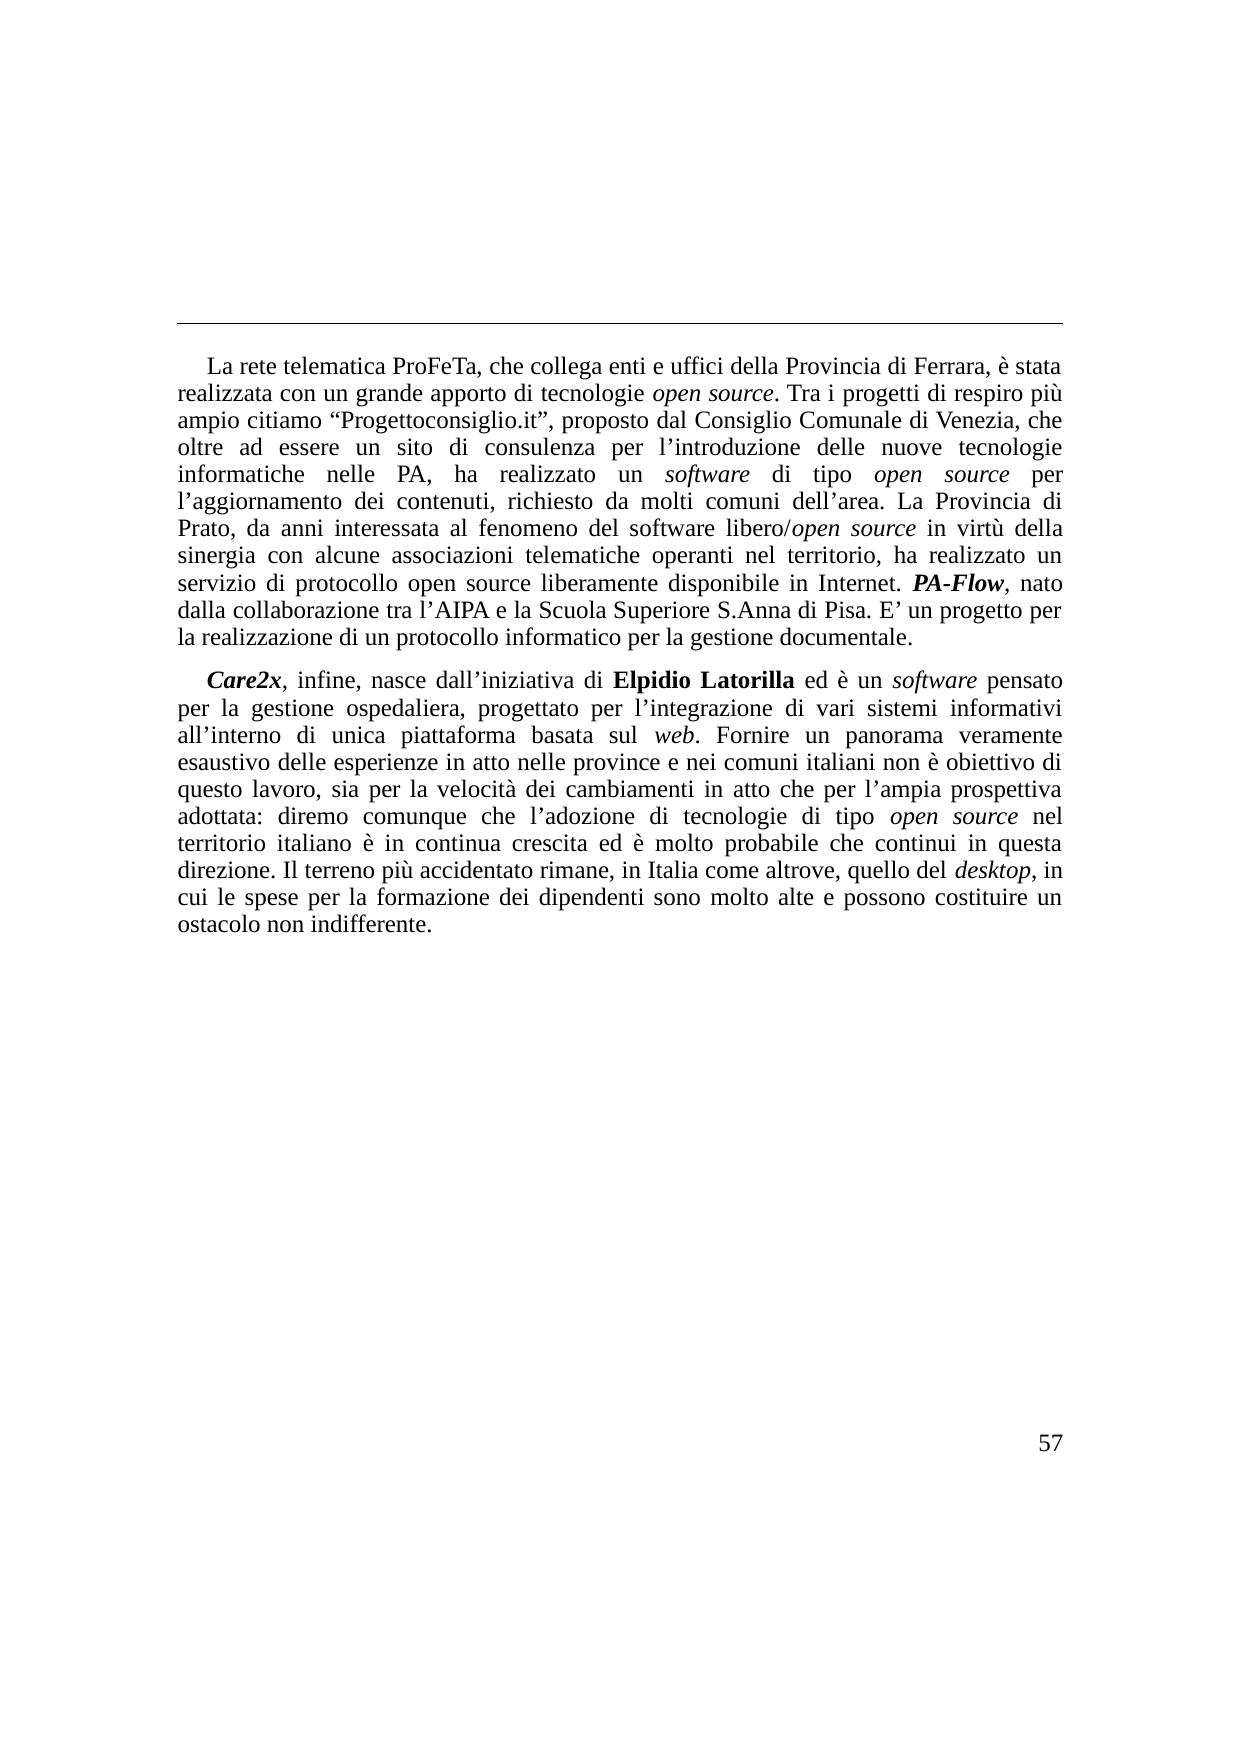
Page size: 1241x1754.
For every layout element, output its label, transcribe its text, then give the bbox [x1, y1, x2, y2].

text Care2x, infine, nasce dall’iniziativa di Elpidio Latorilla ed è un software pensato per la gestione ospedaliera, progettato per l’integrazione di vari sistemi informativi all’interno di unica piattaforma basata sul web. Fornire un panorama veramente esaustivo delle esperienze in atto nelle province e nei comuni italiani non è obiettivo di questo lavoro, sia per la velocità dei cambiamenti in atto che per l’ampia prospettiva adottata: diremo comunque che l’adozione di tecnologie di tipo open source nel territorio italiano è in continua crescita ed è molto probabile che continui in questa direzione. Il terreno più accidentato rimane, in Italia come altrove, quello del desktop, in cui le spese per la formazione dei dipendenti sono molto alte e possono costituire un ostacolo non indifferente. [177, 667, 1063, 938]
text La rete telematica ProFeTa, che collega enti e uffici della Provincia di Ferrara, è stata realizzata con un grande apporto di tecnologie open source. Tra i progetti di respiro più ampio citiamo “Progettoconsiglio.it”, proposto dal Consiglio Comunale di Venezia, che oltre ad essere un sito di consulenza per l’introduzione delle nuove tecnologie informatiche nelle PA, ha realizzato un software di tipo open source per l’aggiornamento dei contenuti, richiesto da molti comuni dell’area. La Provincia di Prato, da anni interessata al fenomeno del software libero/open source in virtù della sinergia con alcune associazioni telematiche operanti nel territorio, ha realizzato un servizio di protocollo open source liberamente disponibile in Internet. PA-Flow, nato dalla collaborazione tra l’AIPA e la Scuola Superiore S.Anna di Pisa. E’ un progetto per la realizzazione di un protocollo informatico per la gestione documentale. [177, 353, 1063, 651]
